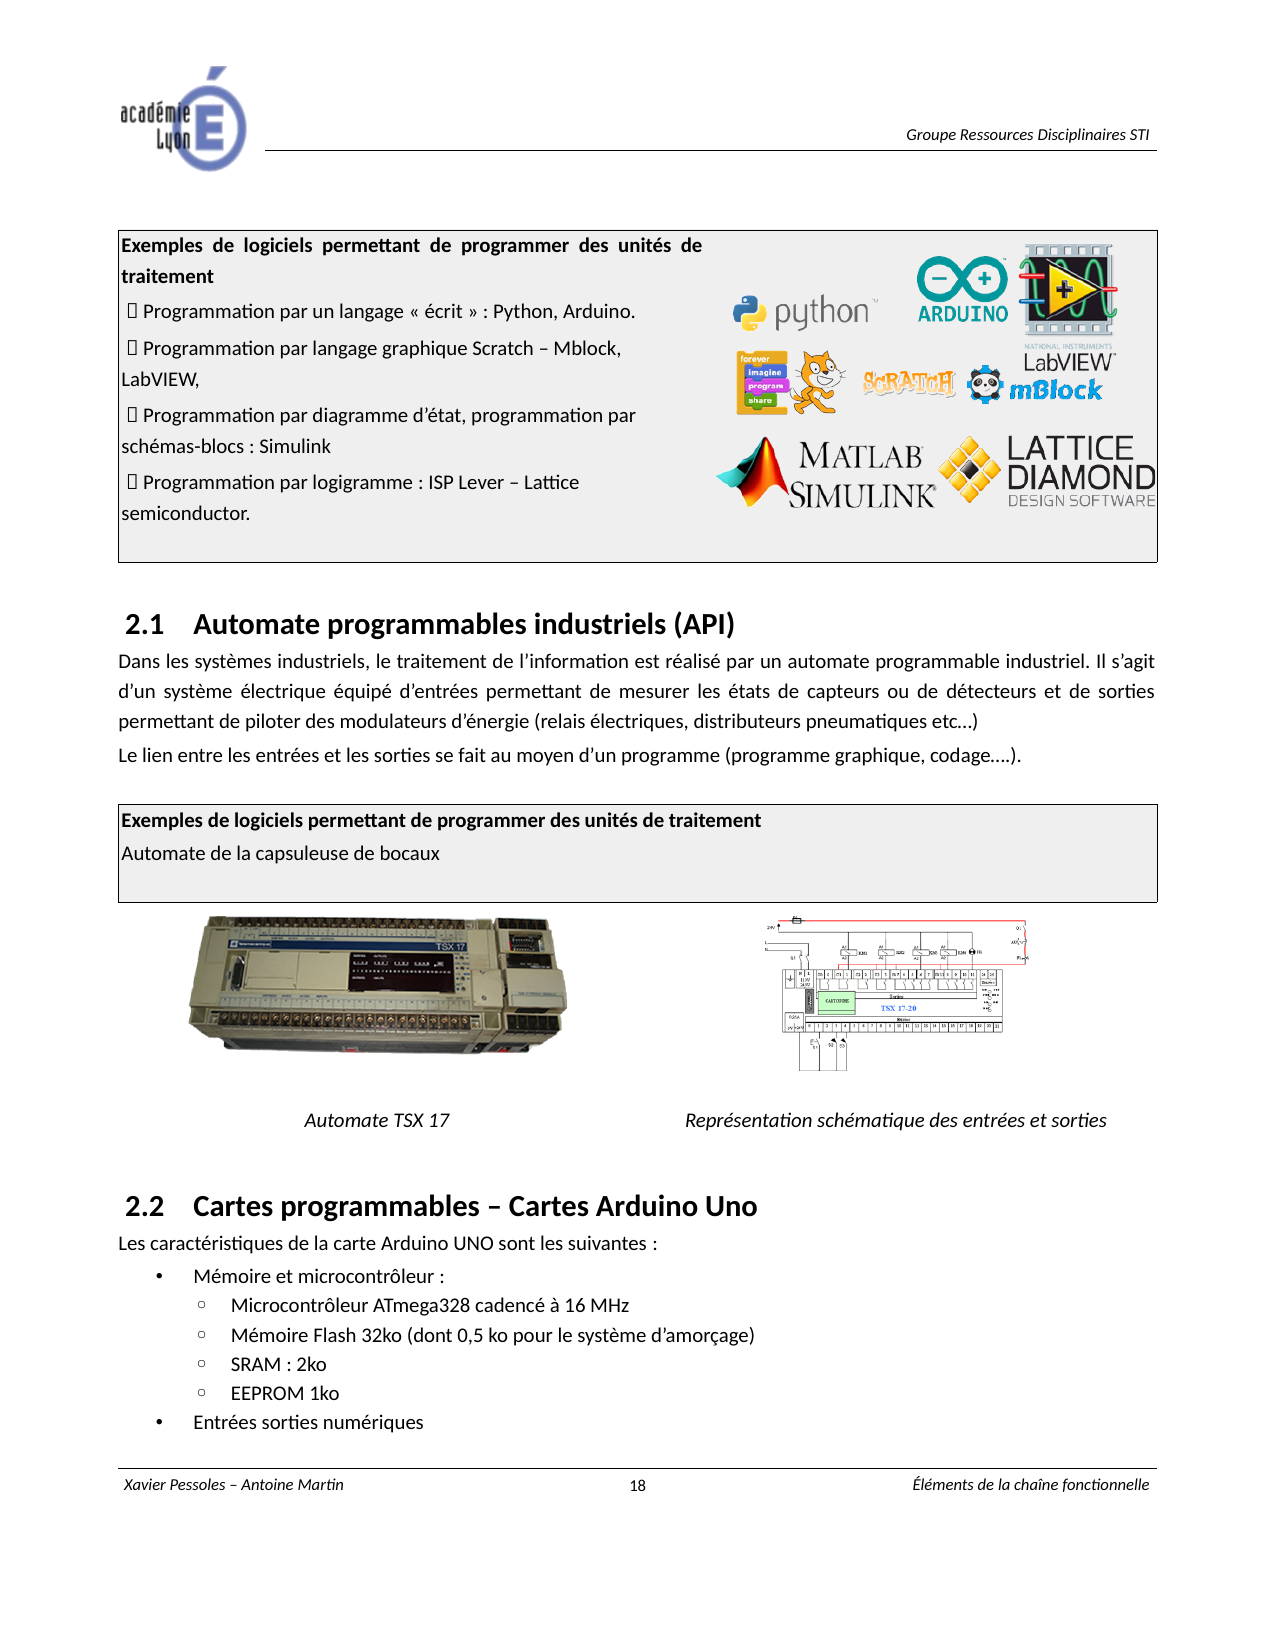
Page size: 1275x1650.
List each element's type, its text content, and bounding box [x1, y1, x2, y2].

text Automate de la capsuleuse de bocaux [119, 837, 1157, 866]
subtitle Automate programmables industriels (API) [118, 604, 1157, 642]
table_cell Représentation schématique des entrées et sorties [638, 1102, 1157, 1142]
text Exemples de logiciels permettant de programmer des unités de traitement [119, 231, 1157, 288]
table_header [118, 910, 637, 1102]
picture [188, 916, 568, 1055]
list SRAM : 2ko [193, 1351, 1157, 1376]
text Les caractéristiques de la carte Arduino UNO sont les suivantes : [118, 1230, 1157, 1256]
picture [715, 243, 1156, 508]
table_cell Automate TSX 17 [118, 1102, 637, 1142]
text Le lien entre les entrées et les sorties se fait au moyen d’un programme (programme graphique, codage….). [118, 742, 1157, 767]
text  Programmation par logigramme : ISP Lever – Lattice semiconductor. [119, 464, 1157, 526]
list EEPROM 1ko [193, 1380, 1157, 1406]
picture [765, 916, 1029, 1071]
text Dans les systèmes industriels, le traitement de l’information est réalisé par un automate programmable industriel. Il s’agit d’un système électrique équipé d’entrées permettant de mesurer les états de capteurs ou de détecteurs et de sorties permettant de piloter des modulateurs d’énergie (relais électriques, distributeurs pneumatiques etc…) [118, 648, 1157, 734]
text Exemples de logiciels permettant de programmer des unités de traitement [119, 805, 1157, 833]
text  Programmation par diagramme d’état, programmation par schémas-blocs : Simulink [119, 397, 715, 459]
table_header [638, 910, 1157, 1102]
list Microcontrôleur ATmega328 cadencé à 16 MHz [193, 1293, 1157, 1318]
text  Programmation par langage graphique Scratch – Mblock, LabVIEW, [119, 330, 715, 392]
text  Programmation par un langage « écrit » : Python, Arduino. [119, 293, 715, 325]
subtitle Cartes programmables – Cartes Arduino Uno [118, 1187, 1157, 1224]
list Mémoire Flash 32ko (dont 0,5 ko pour le système d’amorçage) [193, 1322, 1157, 1347]
list Entrées sorties numériques [156, 1409, 1157, 1435]
picture [121, 66, 247, 173]
list Mémoire et microcontrôleur : [156, 1263, 1157, 1289]
